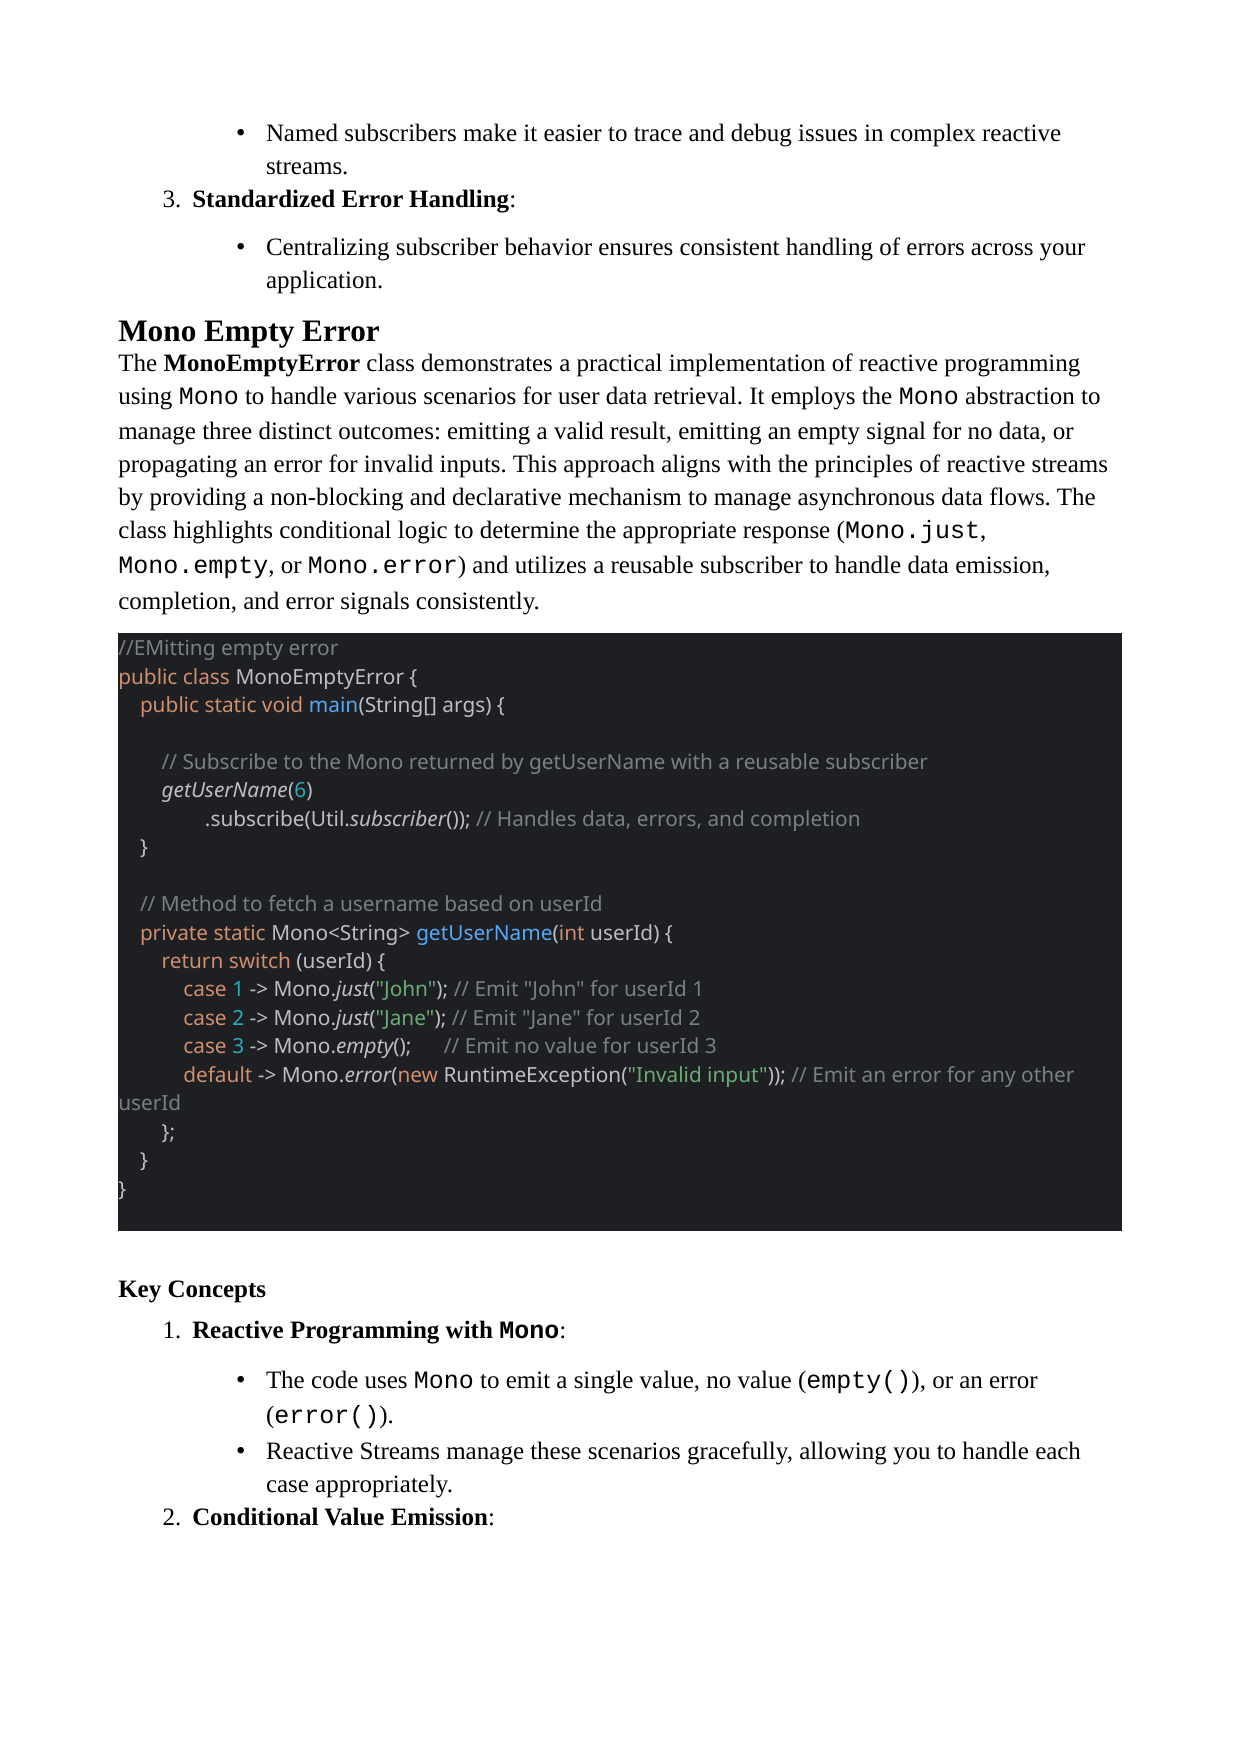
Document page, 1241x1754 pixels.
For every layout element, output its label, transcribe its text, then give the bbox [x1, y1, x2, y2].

list Reactive Streams manage these scenarios gracefully, allowing you to handle each case appropriately. [236, 1436, 1122, 1498]
list The code uses Mono to emit a single value, no value (empty()), or an error (error()). [236, 1365, 1122, 1431]
list Reactive Programming with Mono: [162, 1315, 1122, 1346]
list Named subscribers make it easier to trace and debug issues in complex reactive streams. [236, 118, 1122, 180]
list Centralizing subscriber behavior ensures consistent handling of errors across your application. [236, 232, 1122, 293]
list Standardized Error Handling: [162, 184, 1122, 213]
list Conditional Value Emission: [162, 1502, 1122, 1531]
subtitle Key Concepts [118, 1274, 1122, 1303]
text //EMitting empty error public class MonoEmptyError { public static void main(String[] args) { // Subscribe to the Mono returned by getUserName with a reusable subscriber getUserName(6) .subscribe(Util.subscriber()); // Handles data, errors, and completion } // Method to fetch a username based on userId private static Mono<String> getUserName(int userId) { return switch (userId) { case 1 -> Mono.just("John"); // Emit "John" for userId 1 case 2 -> Mono.just("Jane"); // Emit "Jane" for userId 2 case 3 -> Mono.empty(); // Emit no value for userId 3 default -> Mono.error(new RuntimeException("Invalid input")); // Emit an error for any other userId }; } } [118, 633, 1122, 1231]
text Mono Empty Error [118, 312, 1122, 348]
text The MonoEmptyError class demonstrates a practical implementation of reactive programming using Mono to handle various scenarios for user data retrieval. It employs the Mono abstraction to manage three distinct outcomes: emitting a valid result, emitting an empty signal for no data, or propagating an error for invalid inputs. This approach aligns with the principles of reactive streams by providing a non-blocking and declarative mechanism to manage asynchronous data flows. The class highlights conditional logic to determine the appropriate response (Mono.just, Mono.empty, or Mono.error) and utilizes a reusable subscriber to handle data emission, completion, and error signals consistently. [118, 348, 1122, 614]
